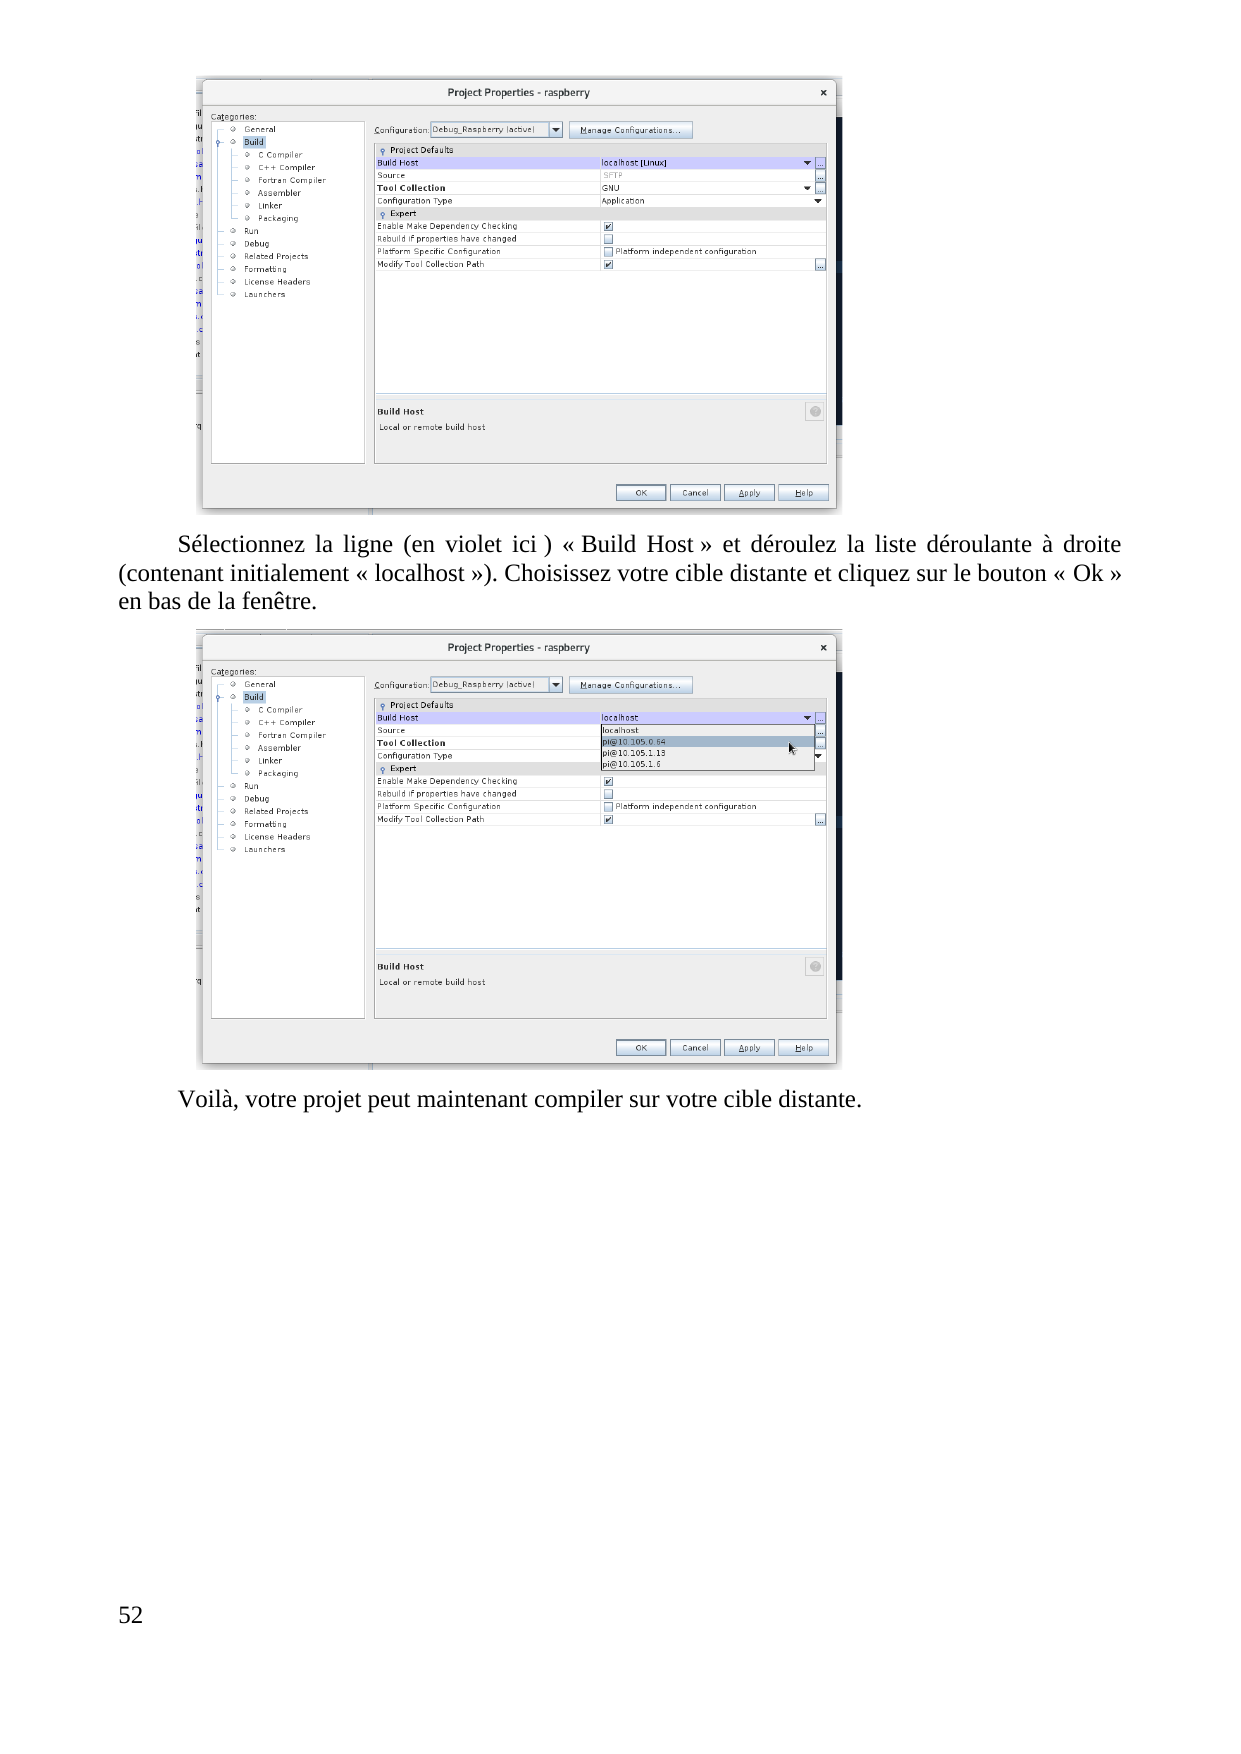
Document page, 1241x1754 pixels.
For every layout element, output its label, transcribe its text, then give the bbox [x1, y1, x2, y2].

text Sélectionnez la ligne (en violet ici ) « Build Host » et déroulez la liste déroulante à droite (contenant initialement « localhost »). Choisissez votre cible distante et cliquez sur le bouton « Ok » en bas de la fenêtre. [118, 529, 1122, 615]
text Voilà, votre projet peut maintenant compiler sur votre cible distante. [118, 1084, 1122, 1112]
picture [196, 75, 843, 515]
picture [196, 629, 843, 1070]
